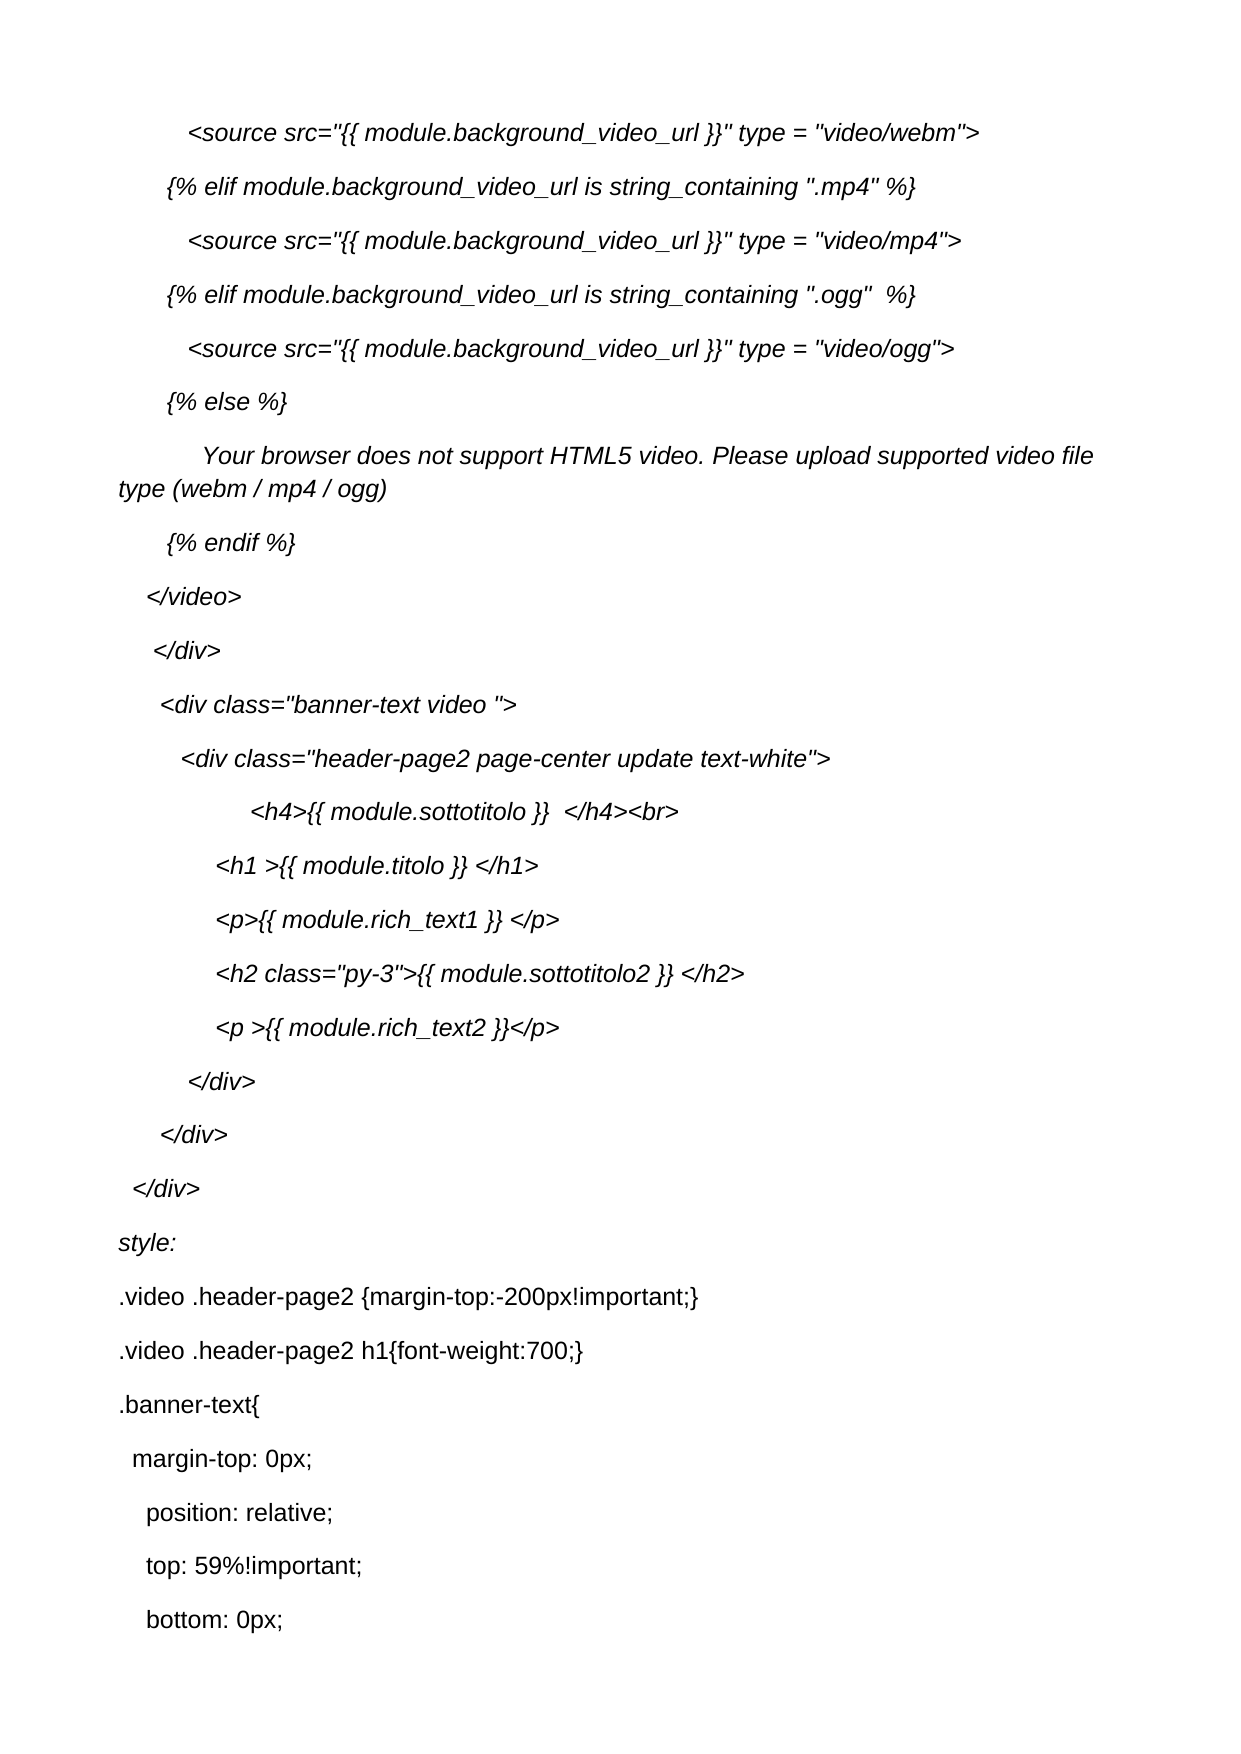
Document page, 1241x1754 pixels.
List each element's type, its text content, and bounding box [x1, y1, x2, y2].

text {% else %} [118, 387, 1122, 416]
text </div> [118, 1174, 1122, 1203]
text <source src="{{ module.background_video_url }}" type = "video/mp4"> [118, 226, 1122, 254]
text margin-top: 0px; [118, 1444, 1122, 1472]
text {% elif module.background_video_url is string_containing ".ogg" %} [118, 280, 1122, 308]
text </div> [118, 636, 1122, 664]
text <div class="header-page2 page-center update text-white"> [118, 743, 1122, 772]
text <p >{{ module.rich_text2 }}</p> [118, 1013, 1122, 1042]
text position: relative; [118, 1497, 1122, 1526]
text {% endif %} [118, 528, 1122, 557]
text </div> [118, 1121, 1122, 1149]
text <p>{{ module.rich_text1 }} </p> [118, 905, 1122, 934]
text <source src="{{ module.background_video_url }}" type = "video/ogg"> [118, 333, 1122, 362]
text <div class="banner-text video "> [118, 690, 1122, 718]
text </div> [118, 1067, 1122, 1095]
text {% elif module.background_video_url is string_containing ".mp4" %} [118, 172, 1122, 201]
text .banner-text{ [118, 1390, 1122, 1418]
text <h1 >{{ module.titolo }} </h1> [118, 851, 1122, 880]
text <source src="{{ module.background_video_url }}" type = "video/webm"> [118, 118, 1122, 147]
text bottom: 0px; [118, 1605, 1122, 1634]
text top: 59%!important; [118, 1551, 1122, 1580]
text style: [118, 1228, 1122, 1257]
text </video> [118, 582, 1122, 611]
text .video .header-page2 {margin-top:-200px!important;} [118, 1282, 1122, 1311]
text Your browser does not support HTML5 video. Please upload supported video file type (webm / mp4 / ogg) [118, 441, 1122, 503]
text <h2 class="py-3">{{ module.sottotitolo2 }} </h2> [118, 959, 1122, 988]
text .video .header-page2 h1{font-weight:700;} [118, 1336, 1122, 1365]
text <h4>{{ module.sottotitolo }} </h4><br> [118, 797, 1122, 826]
